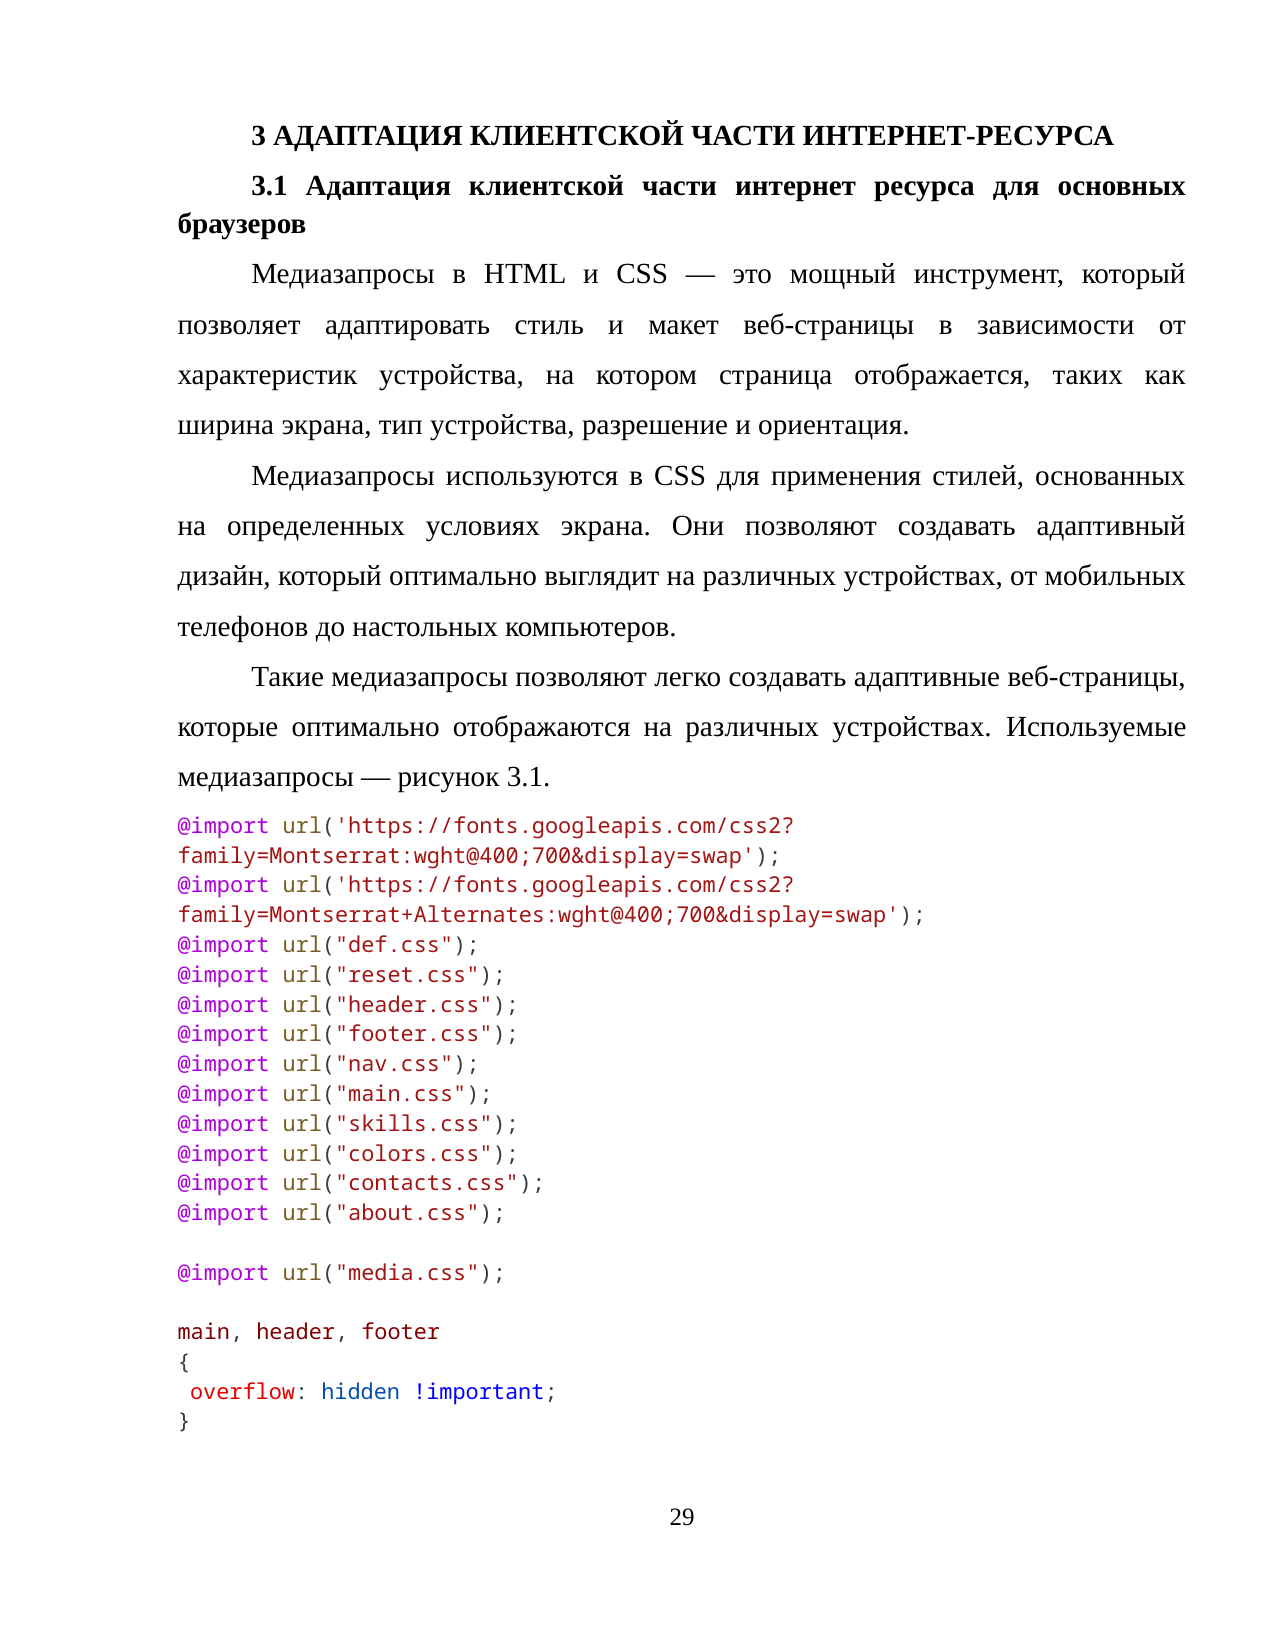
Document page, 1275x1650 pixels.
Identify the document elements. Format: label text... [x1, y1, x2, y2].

text Такие медиазапросы позволяют легко создавать адаптивные веб-страницы, которые оптимально отображаются на различных устройствах. Используемые медиазапросы — рисунок 3.1. [177, 659, 1186, 793]
text @import url("header.css"); [177, 989, 1186, 1018]
text Медиазапросы в HTML и CSS — это мощный инструмент, который позволяет адаптировать стиль и макет веб-страницы в зависимости от характеристик устройства, на котором страница отображается, таких как ширина экрана, тип устройства, разрешение и ориентация. [177, 256, 1186, 441]
text @import url('https://fonts.googleapis.com/css2?family=Montserrat:wght@400;700&display=swap'); [177, 810, 1186, 869]
text @import url("def.css"); [177, 929, 1186, 959]
text @import url("about.css"); [177, 1197, 1186, 1227]
text overflow: hidden !important; [177, 1376, 1186, 1406]
text @import url("colors.css"); [177, 1138, 1186, 1167]
title 3 АДАПТАЦИЯ КЛИЕНТСКОЙ ЧАСТИ ИНТЕРНЕТ-РЕСУРСА [177, 118, 1186, 152]
text @import url("contacts.css"); [177, 1167, 1186, 1197]
text { [177, 1346, 1186, 1376]
text @import url("main.css"); [177, 1078, 1186, 1108]
text @import url("skills.css"); [177, 1108, 1186, 1138]
text @import url("nav.css"); [177, 1048, 1186, 1078]
text @import url('https://fonts.googleapis.com/css2?family=Montserrat+Alternates:wght@400;700&display=swap'); [177, 869, 1186, 929]
text main, header, footer [177, 1316, 1186, 1346]
text @import url("media.css"); [177, 1257, 1186, 1286]
text } [177, 1406, 1186, 1435]
title 3.1 Адаптация клиентской части интернет ресурса для основных браузеров [177, 168, 1186, 240]
text @import url("footer.css"); [177, 1018, 1186, 1048]
text @import url("reset.css"); [177, 959, 1186, 989]
text Медиазапросы используются в CSS для применения стилей, основанных на определенных условиях экрана. Они позволяют создавать адаптивный дизайн, который оптимально выглядит на различных устройствах, от мобильных телефонов до настольных компьютеров. [177, 458, 1186, 642]
